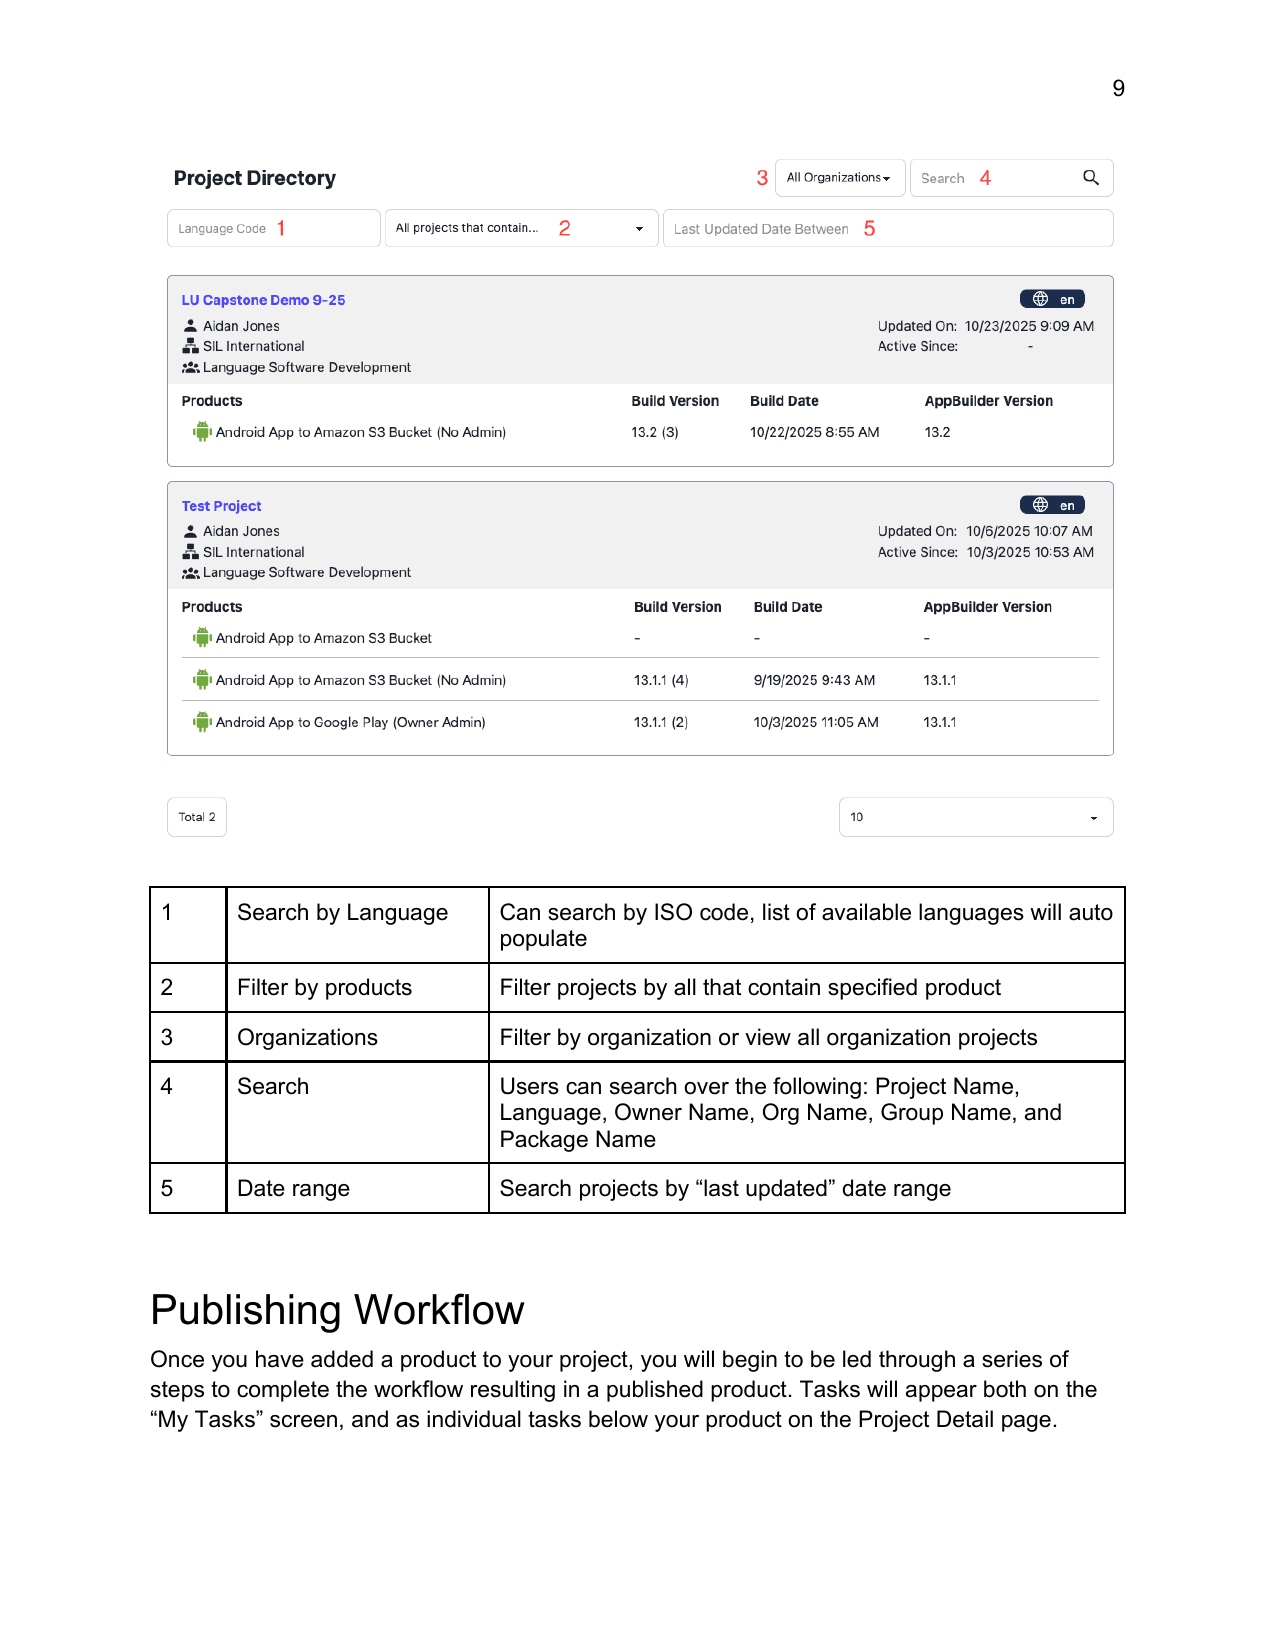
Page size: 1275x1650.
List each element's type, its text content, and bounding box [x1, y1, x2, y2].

table_cell Users can search over the following: Project Name, Language, Owner Name, Org Name, Group Name, and Package Name [490, 1063, 1124, 1162]
table_cell 2 [151, 964, 225, 1011]
table_cell Search [228, 1063, 488, 1162]
table_cell 5 [151, 1164, 225, 1212]
text Once you have added a product to your project, you will begin to be led through a series of steps to complete the workflow resulting in a published product. Tasks will appear both on the “My Tasks” screen, and as individual tasks below your product on the Project Detail page. [150, 1346, 1125, 1433]
table_cell Filter by products [228, 964, 488, 1011]
table_header 1 [151, 888, 225, 962]
table_cell 4 [151, 1063, 225, 1162]
table_cell Search projects by “last updated” date range [490, 1164, 1124, 1212]
table_cell Filter projects by all that contain specified product [490, 964, 1124, 1011]
table_cell 3 [151, 1013, 225, 1060]
table_cell Filter by organization or view all organization projects [490, 1013, 1124, 1060]
table_header Search by Language [228, 888, 488, 962]
subtitle Publishing Workflow [150, 1286, 1125, 1333]
table_cell Date range [228, 1164, 488, 1212]
picture [150, 150, 1125, 852]
table_cell Organizations [228, 1013, 488, 1060]
table_header Can search by ISO code, list of available languages will auto populate [490, 888, 1124, 962]
